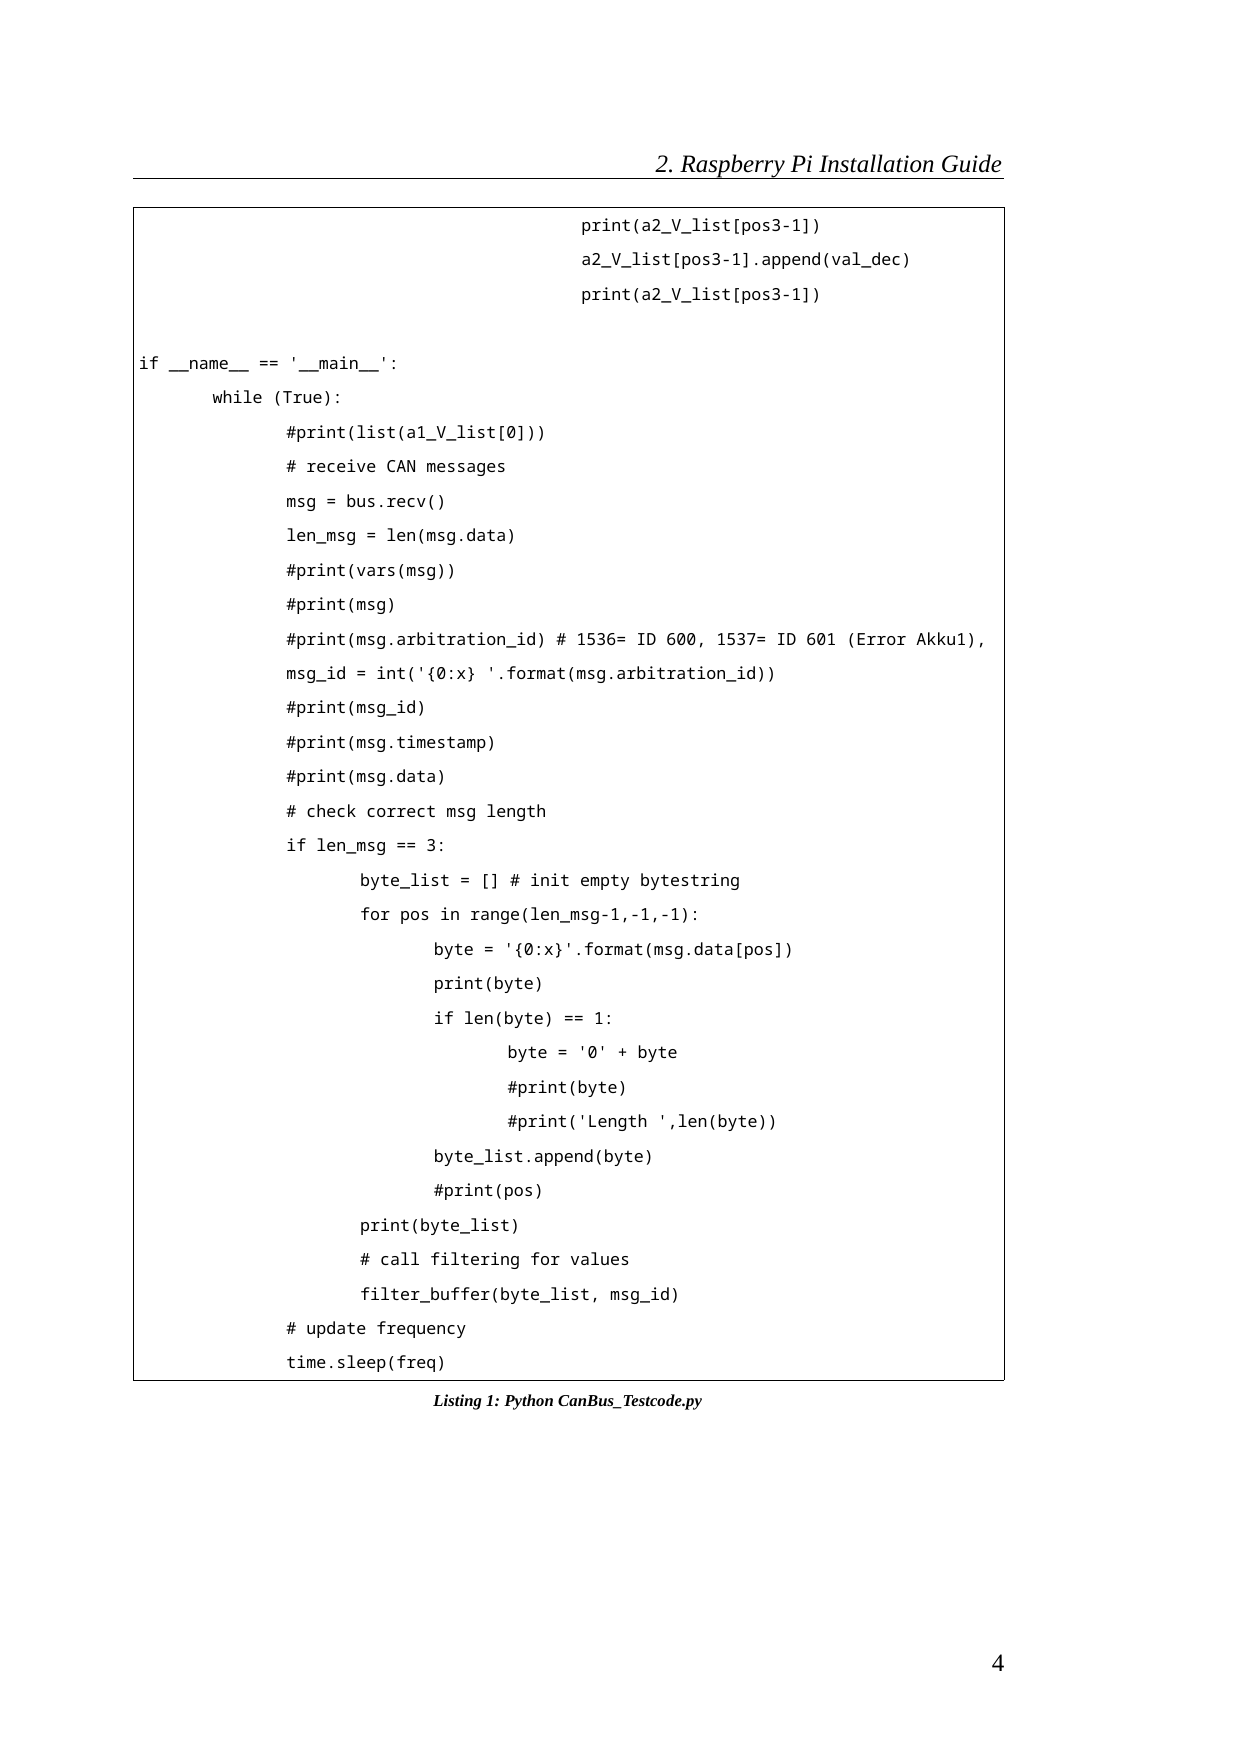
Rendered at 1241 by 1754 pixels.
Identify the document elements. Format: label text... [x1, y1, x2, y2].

table_header print(a2_V_list[pos3-1]) a2_V_list[pos3-1].append(val_dec) print(a2_V_list[pos3-1]) if __name__ == '__main__': while (True): #print(list(a1_V_list[0])) # receive CAN messages msg = bus.recv() len_msg = len(msg.data) #print(vars(msg)) #print(msg) #print(msg.arbitration_id) # 1536= ID 600, 1537= ID 601 (Error Akku1), msg_id = int('{0:x} '.format(msg.arbitration_id)) #print(msg_id) #print(msg.timestamp) #print(msg.data) # check correct msg length if len_msg == 3: byte_list = [] # init empty bytestring for pos in range(len_msg-1,-1,-1): byte = '{0:x}'.format(msg.data[pos]) print(byte) if len(byte) == 1: byte = '0' + byte #print(byte) #print('Length ',len(byte)) byte_list.append(byte) #print(pos) print(byte_list) # call filtering for values filter_buffer(byte_list, msg_id) # update frequency time.sleep(freq) [134, 208, 1004, 1380]
text Listing 1: Python CanBus_Testcode.py [133, 1392, 1004, 1410]
